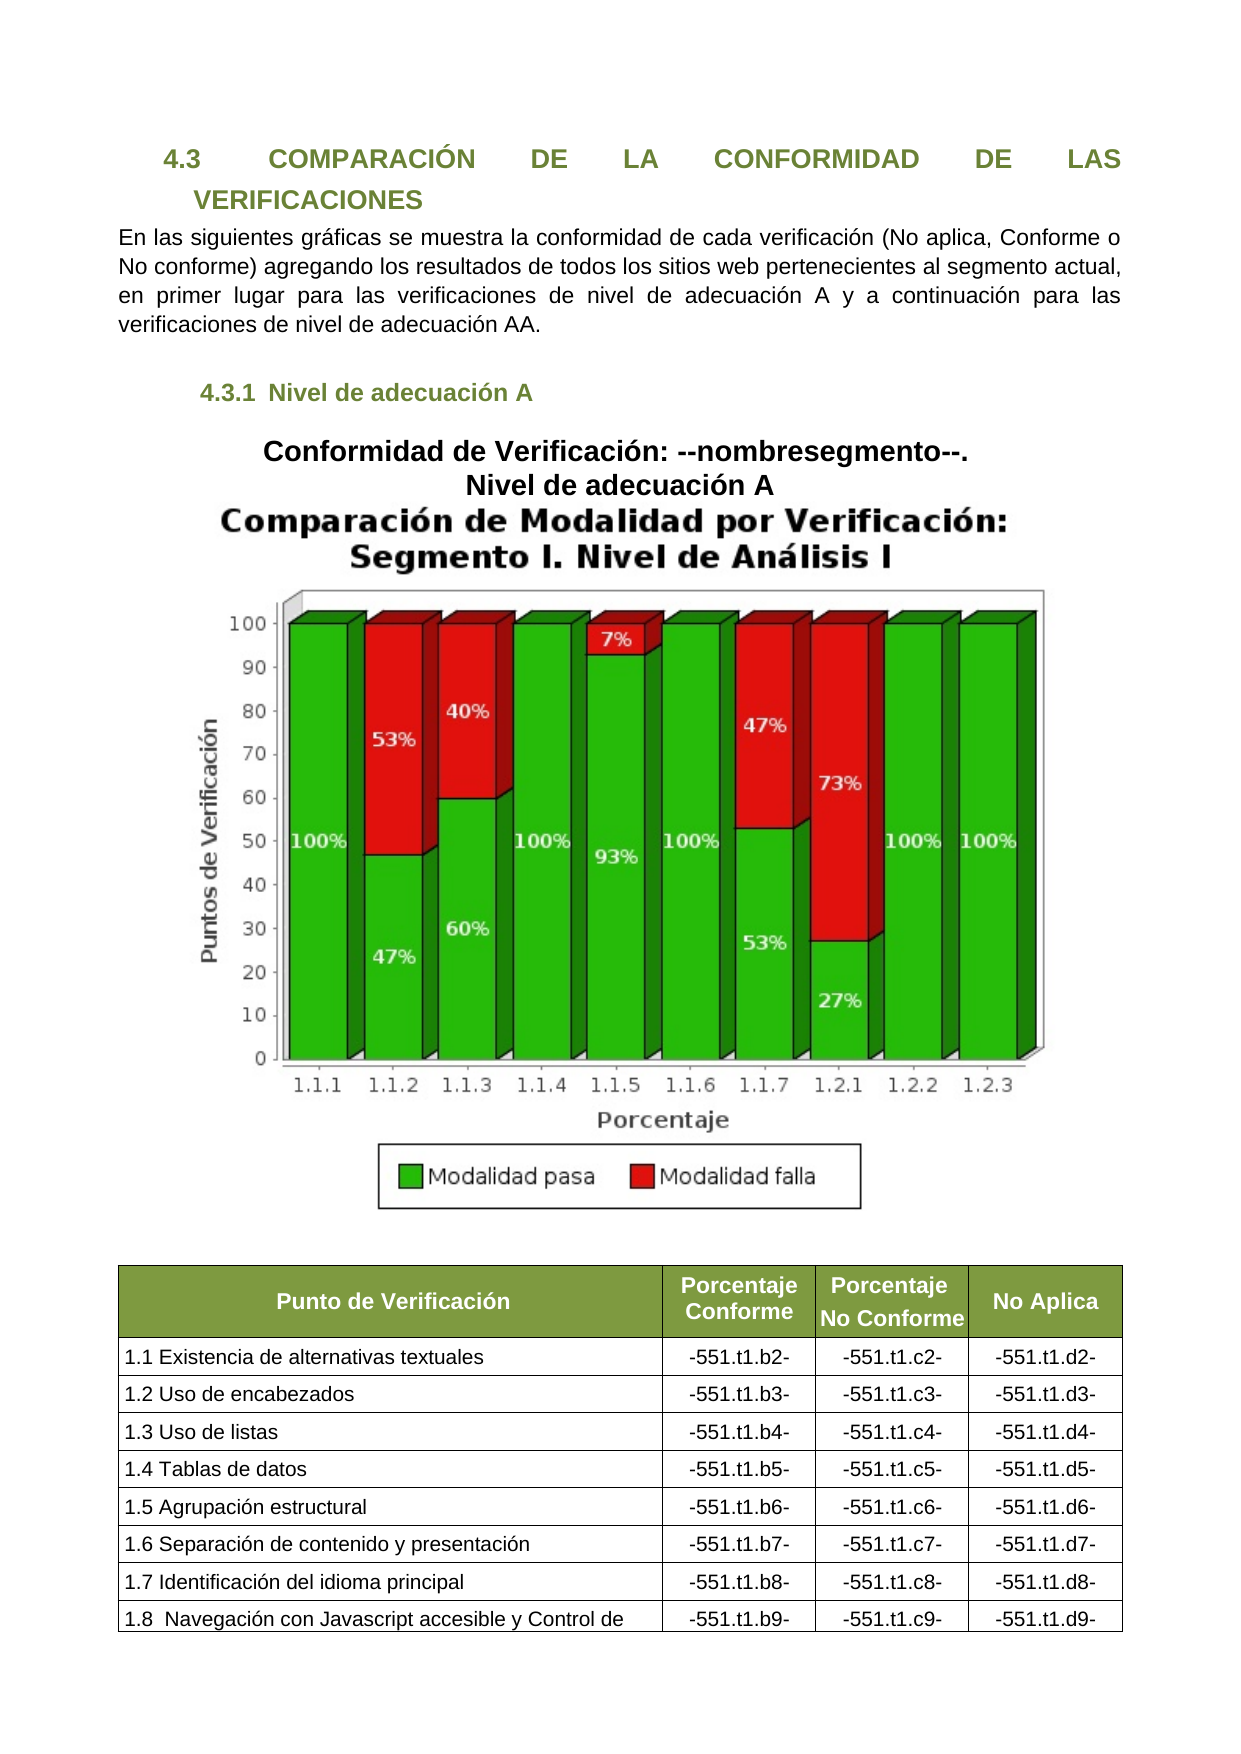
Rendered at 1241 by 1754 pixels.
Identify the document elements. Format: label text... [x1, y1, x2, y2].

table_cell -551.t1.c3- [816, 1376, 968, 1412]
subtitle Nivel de adecuación A [193, 378, 1122, 406]
table_cell -551.t1.c5- [816, 1451, 968, 1487]
table_cell 1.4 Tablas de datos [119, 1451, 662, 1487]
table_cell 1.7 Identificación del idioma principal [119, 1563, 662, 1600]
table_cell -551.t1.c2- [816, 1338, 968, 1375]
table_cell -551.t1.b6- [663, 1488, 815, 1525]
table_cell 1.6 Separación de contenido y presentación [119, 1526, 662, 1562]
picture [178, 501, 1062, 1211]
table_cell -551.t1.b9- [663, 1601, 815, 1631]
table_cell -551.t1.c9- [816, 1601, 968, 1631]
table_cell -551.t1.b4- [663, 1413, 815, 1450]
table_cell -551.t1.d2- [969, 1338, 1122, 1375]
table_header Porcentaje No Conforme [816, 1266, 968, 1337]
table_cell -551.t1.d7- [969, 1526, 1122, 1562]
table_cell -551.t1.d4- [969, 1413, 1122, 1450]
subtitle Comparación de la Conformidad de las verificaciones [156, 143, 1122, 215]
table_header No Aplica [969, 1266, 1122, 1337]
table_header Punto de Verificación [119, 1266, 662, 1337]
table_cell -551.t1.d6- [969, 1488, 1122, 1525]
table_cell -551.t1.c7- [816, 1526, 968, 1562]
table_cell -551.t1.b2- [663, 1338, 815, 1375]
table_cell 1.5 Agrupación estructural [119, 1488, 662, 1525]
text Conformidad de Verificación: --nombresegmento--. [118, 434, 1122, 468]
table_cell -551.t1.d9- [969, 1601, 1122, 1631]
table_cell -551.t1.b5- [663, 1451, 815, 1487]
table_cell -551.t1.b8- [663, 1563, 815, 1600]
table_header Porcentaje Conforme [663, 1266, 815, 1337]
table_cell 1.2 Uso de encabezados [119, 1376, 662, 1412]
table_cell -551.t1.d8- [969, 1563, 1122, 1600]
table_cell -551.t1.c4- [816, 1413, 968, 1450]
text En las siguientes gráficas se muestra la conformidad de cada verificación (No aplica, Conforme o No conforme) agregando los resultados de todos los sitios web pertenecientes al segmento actual, en primer lugar para las verificaciones de nivel de adecuación A y a continuación para las verificaciones de nivel de adecuación AA. [118, 224, 1122, 338]
table_cell 1.3 Uso de listas [119, 1413, 662, 1450]
table_cell 1.1 Existencia de alternativas textuales [119, 1338, 662, 1375]
table_cell -551.t1.d3- [969, 1376, 1122, 1412]
table_cell 1.8 Navegación con Javascript accesible y Control de [119, 1601, 662, 1631]
table_cell -551.t1.c8- [816, 1563, 968, 1600]
table_cell -551.t1.b7- [663, 1526, 815, 1562]
table_cell -551.t1.b3- [663, 1376, 815, 1412]
text Nivel de adecuación A [118, 468, 1122, 501]
table_cell -551.t1.d5- [969, 1451, 1122, 1487]
table_cell -551.t1.c6- [816, 1488, 968, 1525]
